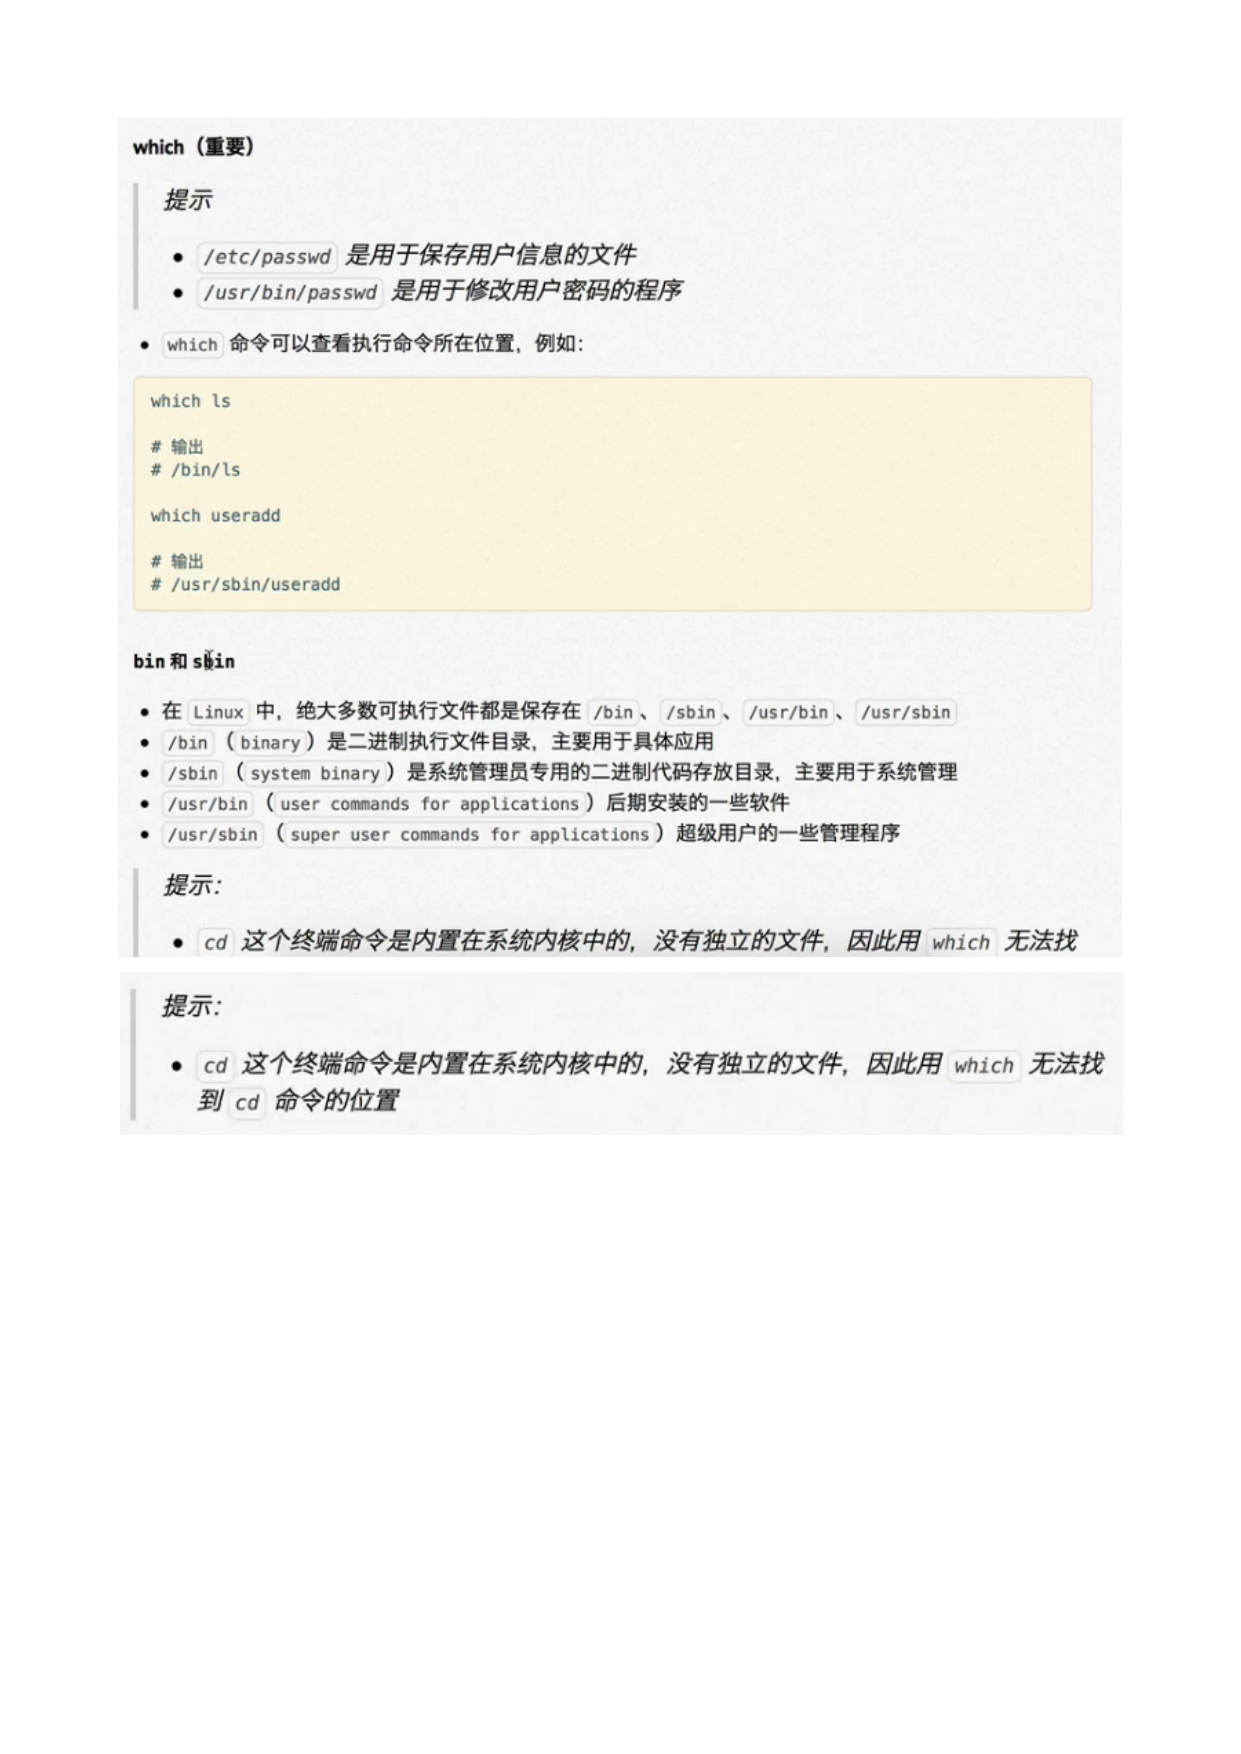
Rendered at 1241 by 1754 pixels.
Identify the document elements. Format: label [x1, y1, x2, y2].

picture [119, 972, 1124, 1135]
picture [118, 118, 1123, 957]
